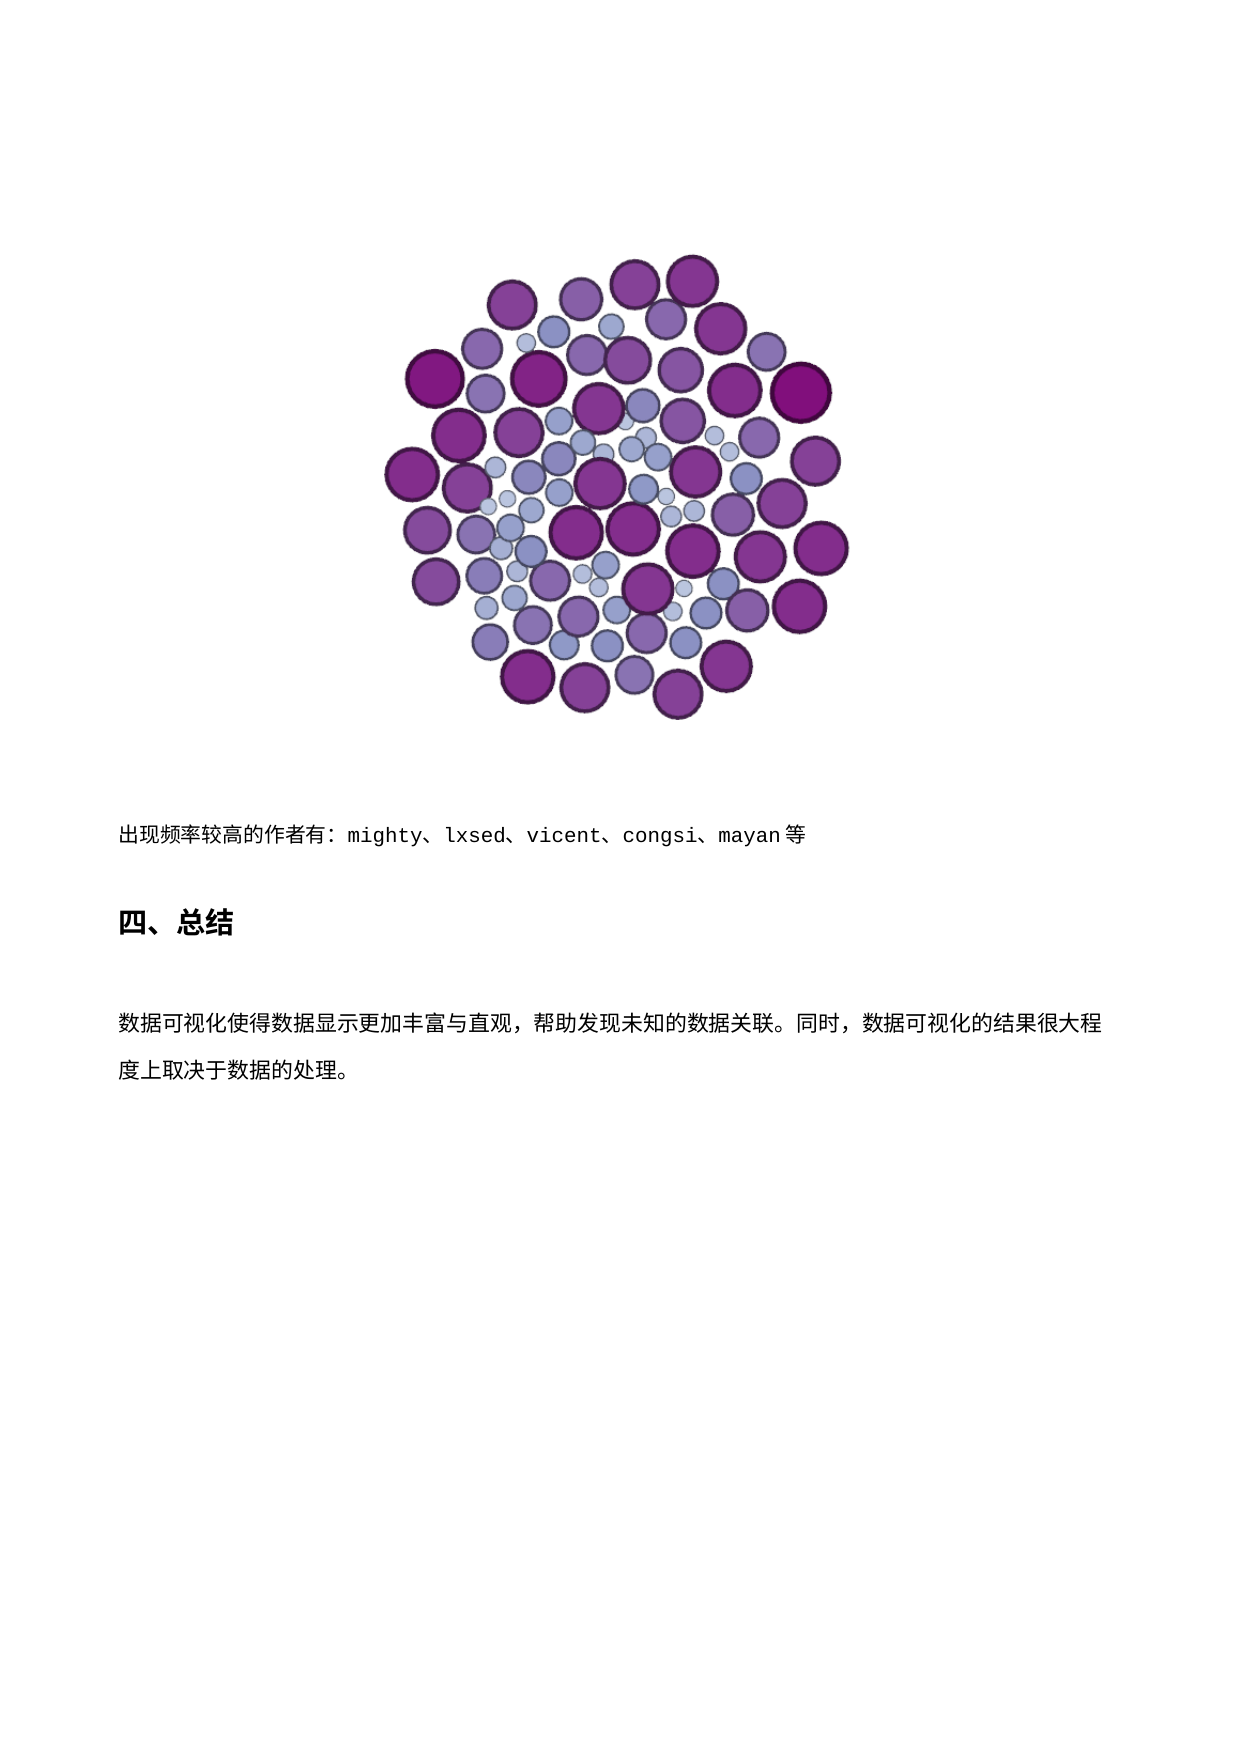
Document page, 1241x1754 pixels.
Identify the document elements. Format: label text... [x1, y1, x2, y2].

text 出现频率较高的作者有：mighty、lxsed、vicent、congsi、mayan等 [118, 818, 1122, 849]
text 数据可视化使得数据显示更加丰富与直观，帮助发现未知的数据关联。同时，数据可视化的结果很大程度上取决于数据的处理。 [118, 1006, 1122, 1085]
picture [351, 224, 889, 736]
text 四、总结 [118, 899, 1122, 942]
